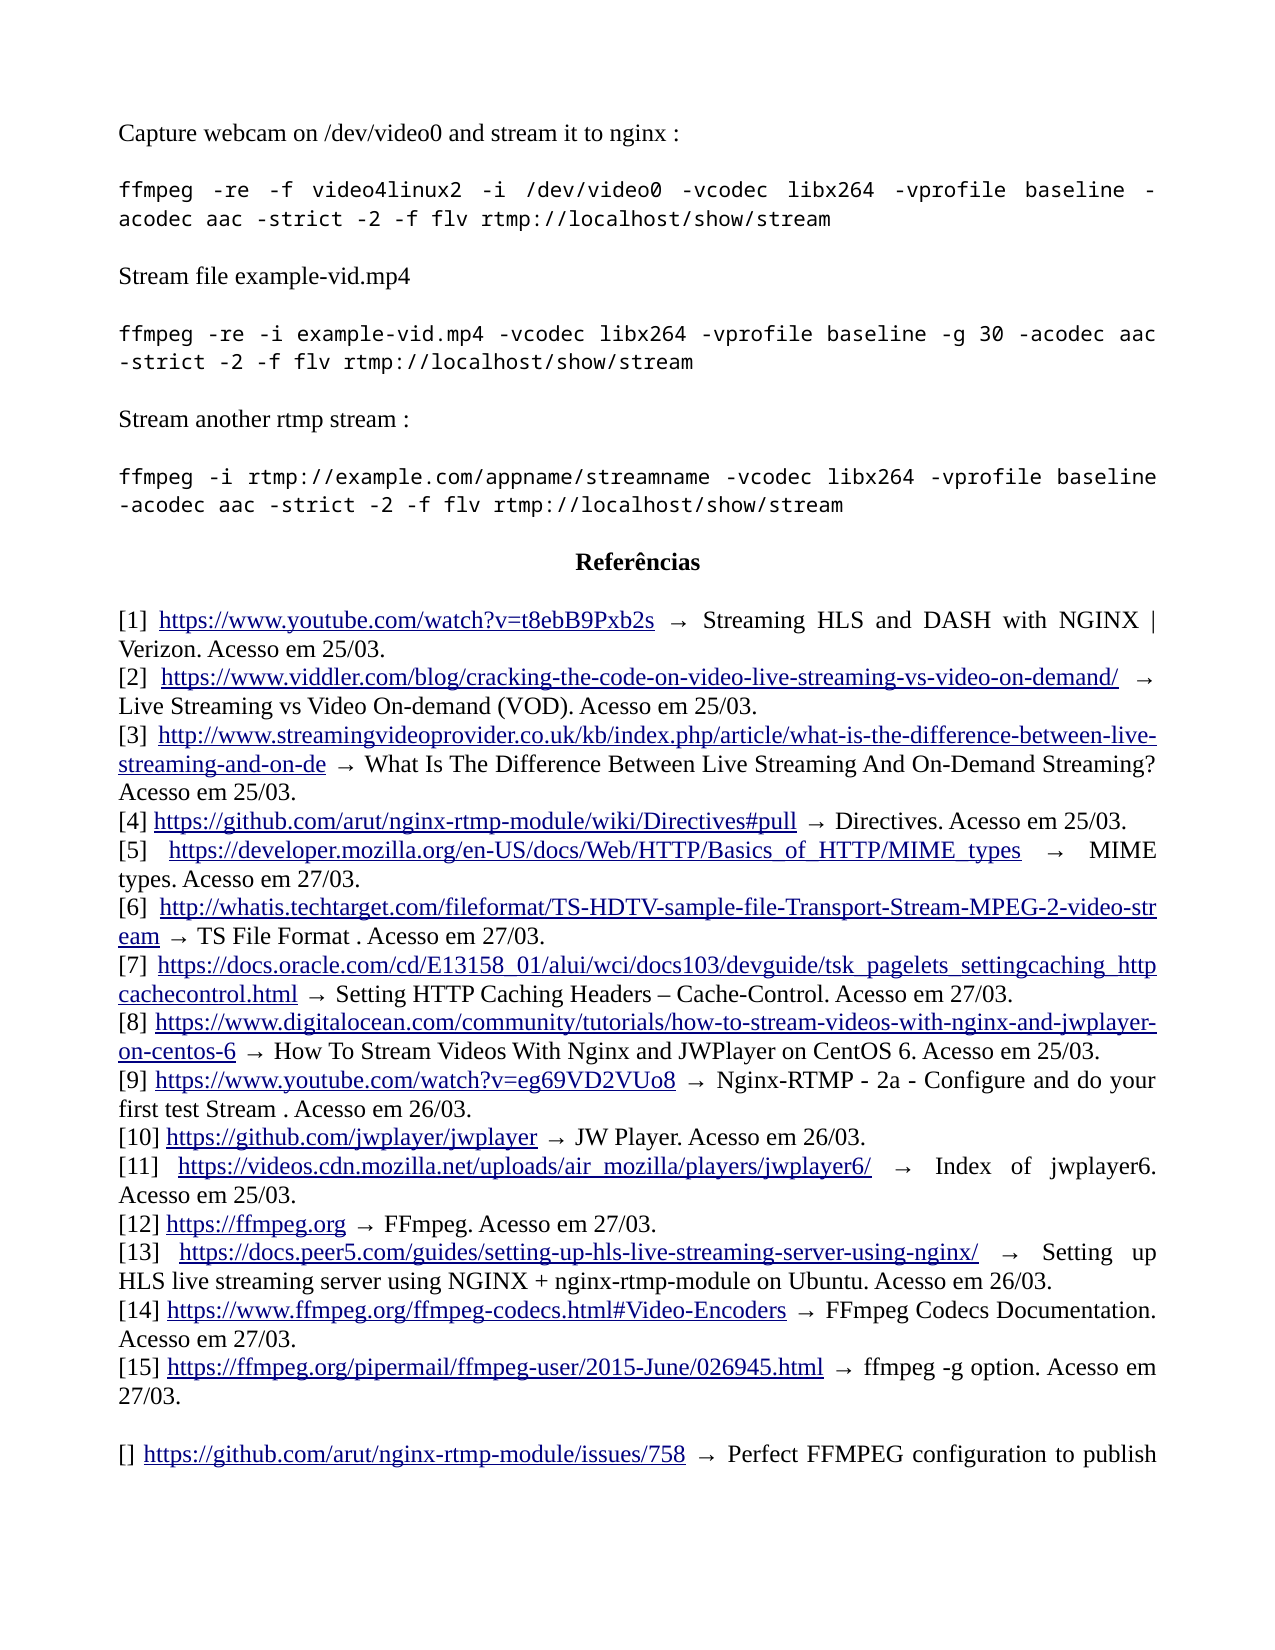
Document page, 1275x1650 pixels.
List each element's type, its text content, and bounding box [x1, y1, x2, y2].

text Referências [118, 547, 1157, 576]
text [8] https://www.digitalocean.com/community/tutorials/how-to-stream-videos-with-nginx-and-jwplayer-on-centos-6 → How To Stream Videos With Nginx and JWPlayer on CentOS 6. Acesso em 25/03. [118, 1007, 1157, 1065]
text ffmpeg -re -f video4linux2 -i /dev/video0 -vcodec libx264 -vprofile baseline -acodec aac -strict -2 -f flv rtmp://localhost/show/stream [118, 176, 1157, 232]
text [15] https://ffmpeg.org/pipermail/ffmpeg-user/2015-June/026945.html → ffmpeg -g option. Acesso em 27/03. [118, 1352, 1157, 1410]
text [12] https://ffmpeg.org → FFmpeg. Acesso em 27/03. [118, 1209, 1157, 1237]
text Capture webcam on /dev/video0 and stream it to nginx : [118, 118, 1157, 147]
text ffmpeg -i rtmp://example.com/appname/streamname -vcodec libx264 -vprofile baseline -acodec aac -strict -2 -f flv rtmp://localhost/show/stream [118, 462, 1157, 519]
text [11] https://videos.cdn.mozilla.net/uploads/air_mozilla/players/jwplayer6/ → Index of jwplayer6. Acesso em 25/03. [118, 1151, 1157, 1209]
text [13] https://docs.peer5.com/guides/setting-up-hls-live-streaming-server-using-nginx/ → Setting up HLS live streaming server using NGINX + nginx-rtmp-module on Ubuntu. Acesso em 26/03. [118, 1237, 1157, 1295]
text Stream another rtmp stream : [118, 404, 1157, 433]
text Stream file example-vid.mp4 [118, 261, 1157, 290]
text [10] https://github.com/jwplayer/jwplayer → JW Player. Acesso em 26/03. [118, 1122, 1157, 1151]
text [9] https://www.youtube.com/watch?v=eg69VD2VUo8 → Nginx-RTMP - 2a - Configure and do your first test Stream . Acesso em 26/03. [118, 1065, 1157, 1122]
text [2] https://www.viddler.com/blog/cracking-the-code-on-video-live-streaming-vs-video-on-demand/ → Live Streaming vs Video On-demand (VOD). Acesso em 25/03. [118, 662, 1157, 720]
text [4] https://github.com/arut/nginx-rtmp-module/wiki/Directives#pull → Directives. Acesso em 25/03. [118, 806, 1157, 835]
text [5] https://developer.mozilla.org/en-US/docs/Web/HTTP/Basics_of_HTTP/MIME_types → MIME types. Acesso em 27/03. [118, 835, 1157, 892]
text [] https://github.com/arut/nginx-rtmp-module/issues/758 → Perfect FFMPEG configuration to publish [118, 1439, 1157, 1467]
text [14] https://www.ffmpeg.org/ffmpeg-codecs.html#Video-Encoders → FFmpeg Codecs Documentation. Acesso em 27/03. [118, 1295, 1157, 1352]
text [7] https://docs.oracle.com/cd/E13158_01/alui/wci/docs103/devguide/tsk_pagelets_settingcaching_http cachecontrol.html → Setting HTTP Caching Headers – Cache-Control. Acesso em 27/03. [118, 950, 1157, 1007]
text [6] http://whatis.techtarget.com/fileformat/TS-HDTV-sample-file-Transport-Stream-MPEG-2-video-str eam → TS File Format . Acesso em 27/03. [118, 892, 1157, 950]
text [3] http://www.streamingvideoprovider.co.uk/kb/index.php/article/what-is-the-difference-between-live-streaming-and-on-de → What Is The Difference Between Live Streaming And On-Demand Streaming? Acesso em 25/03. [118, 720, 1157, 806]
text [1] https://www.youtube.com/watch?v=t8ebB9Pxb2s → Streaming HLS and DASH with NGINX | Verizon. Acesso em 25/03. [118, 605, 1157, 662]
text ffmpeg -re -i example-vid.mp4 -vcodec libx264 -vprofile baseline -g 30 -acodec aac -strict -2 -f flv rtmp://localhost/show/stream [118, 319, 1157, 376]
